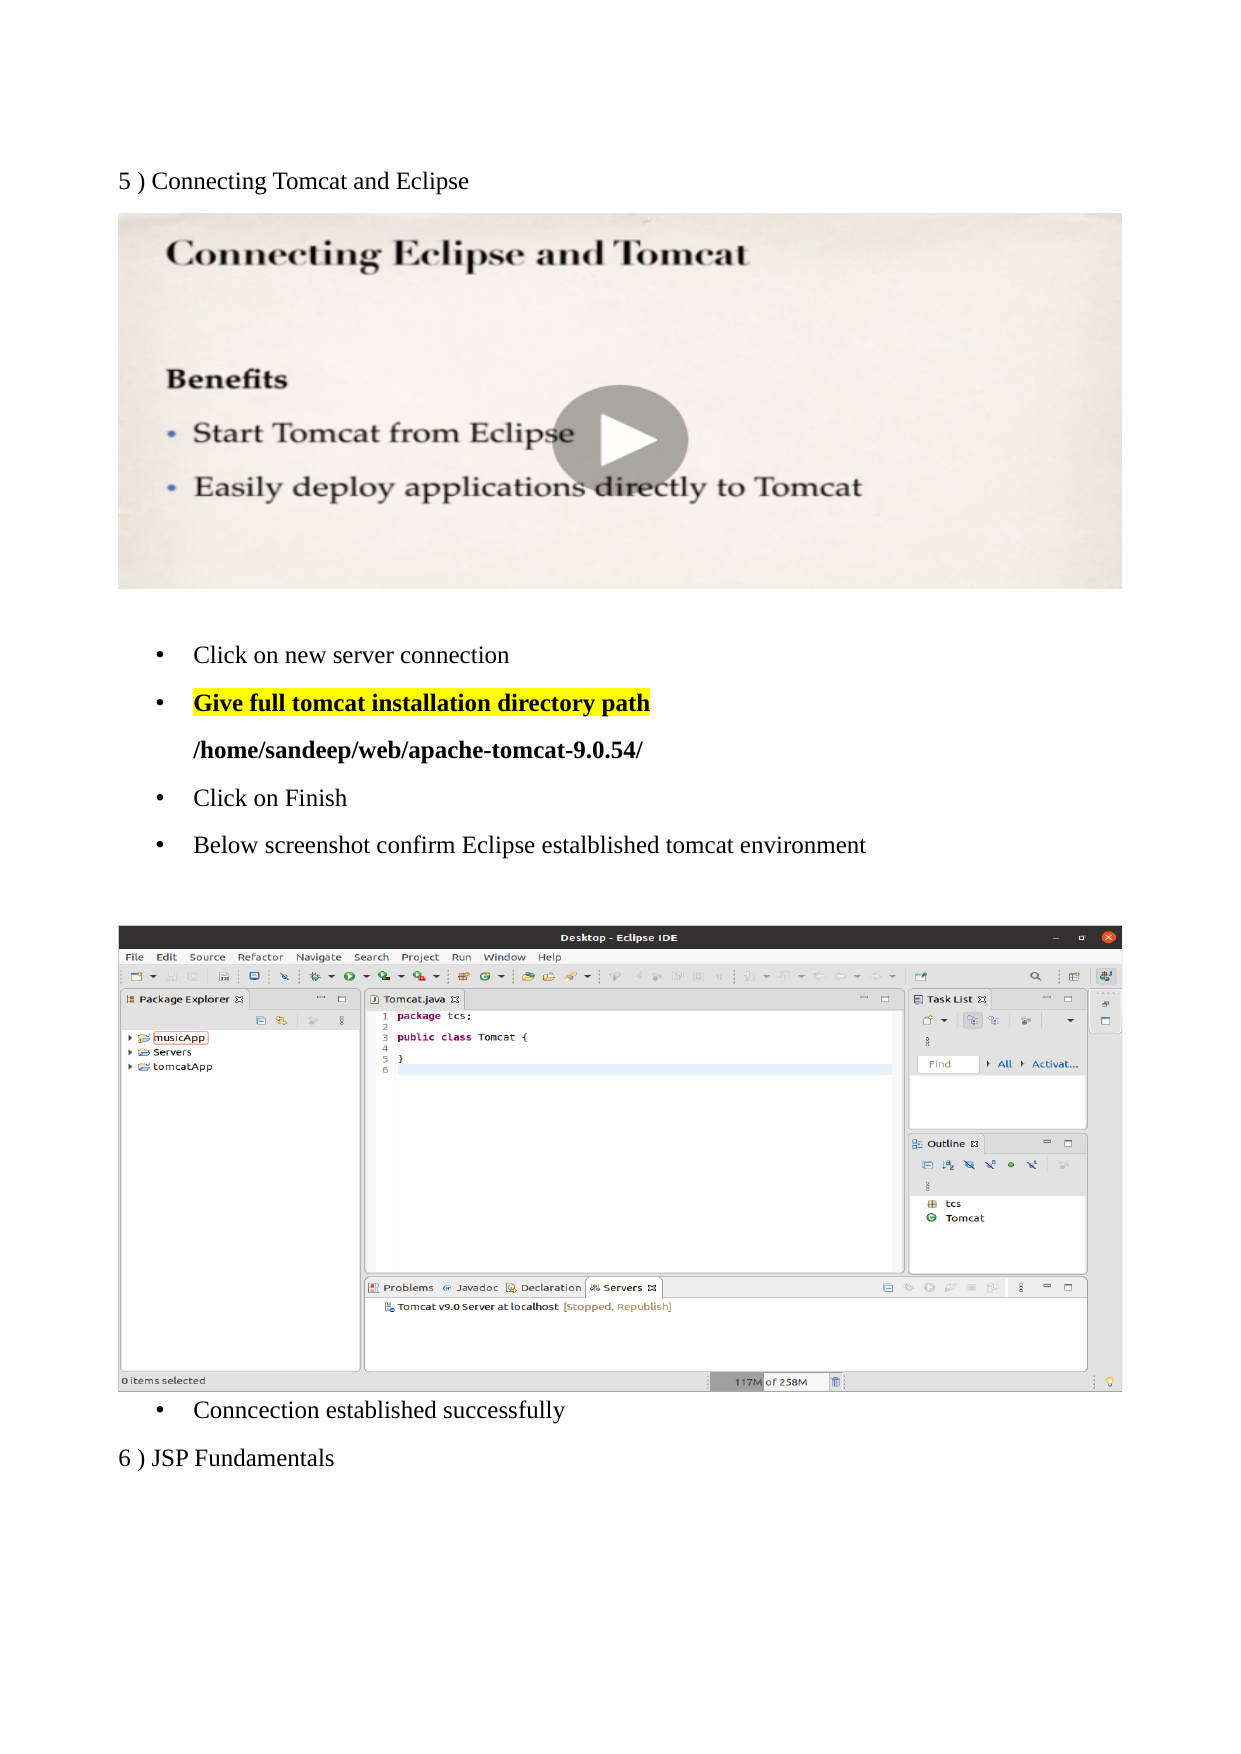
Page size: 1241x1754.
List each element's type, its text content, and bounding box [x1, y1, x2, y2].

text 5 ) Connecting Tomcat and Eclipse [118, 166, 1122, 194]
list Click on new server connection [156, 640, 1122, 669]
list Conncection established successfully [156, 1392, 1122, 1424]
list /home/sandeep/web/apache-tomcat-9.0.54/ [156, 735, 1122, 764]
list Give full tomcat installation directory path [156, 688, 1122, 716]
picture [118, 925, 1123, 1392]
picture [118, 213, 1123, 589]
text 6 ) JSP Fundamentals [118, 1443, 1122, 1472]
list Below screenshot confirm Eclipse estalblished tomcat environment [156, 830, 1122, 859]
list Click on Finish [156, 783, 1122, 812]
